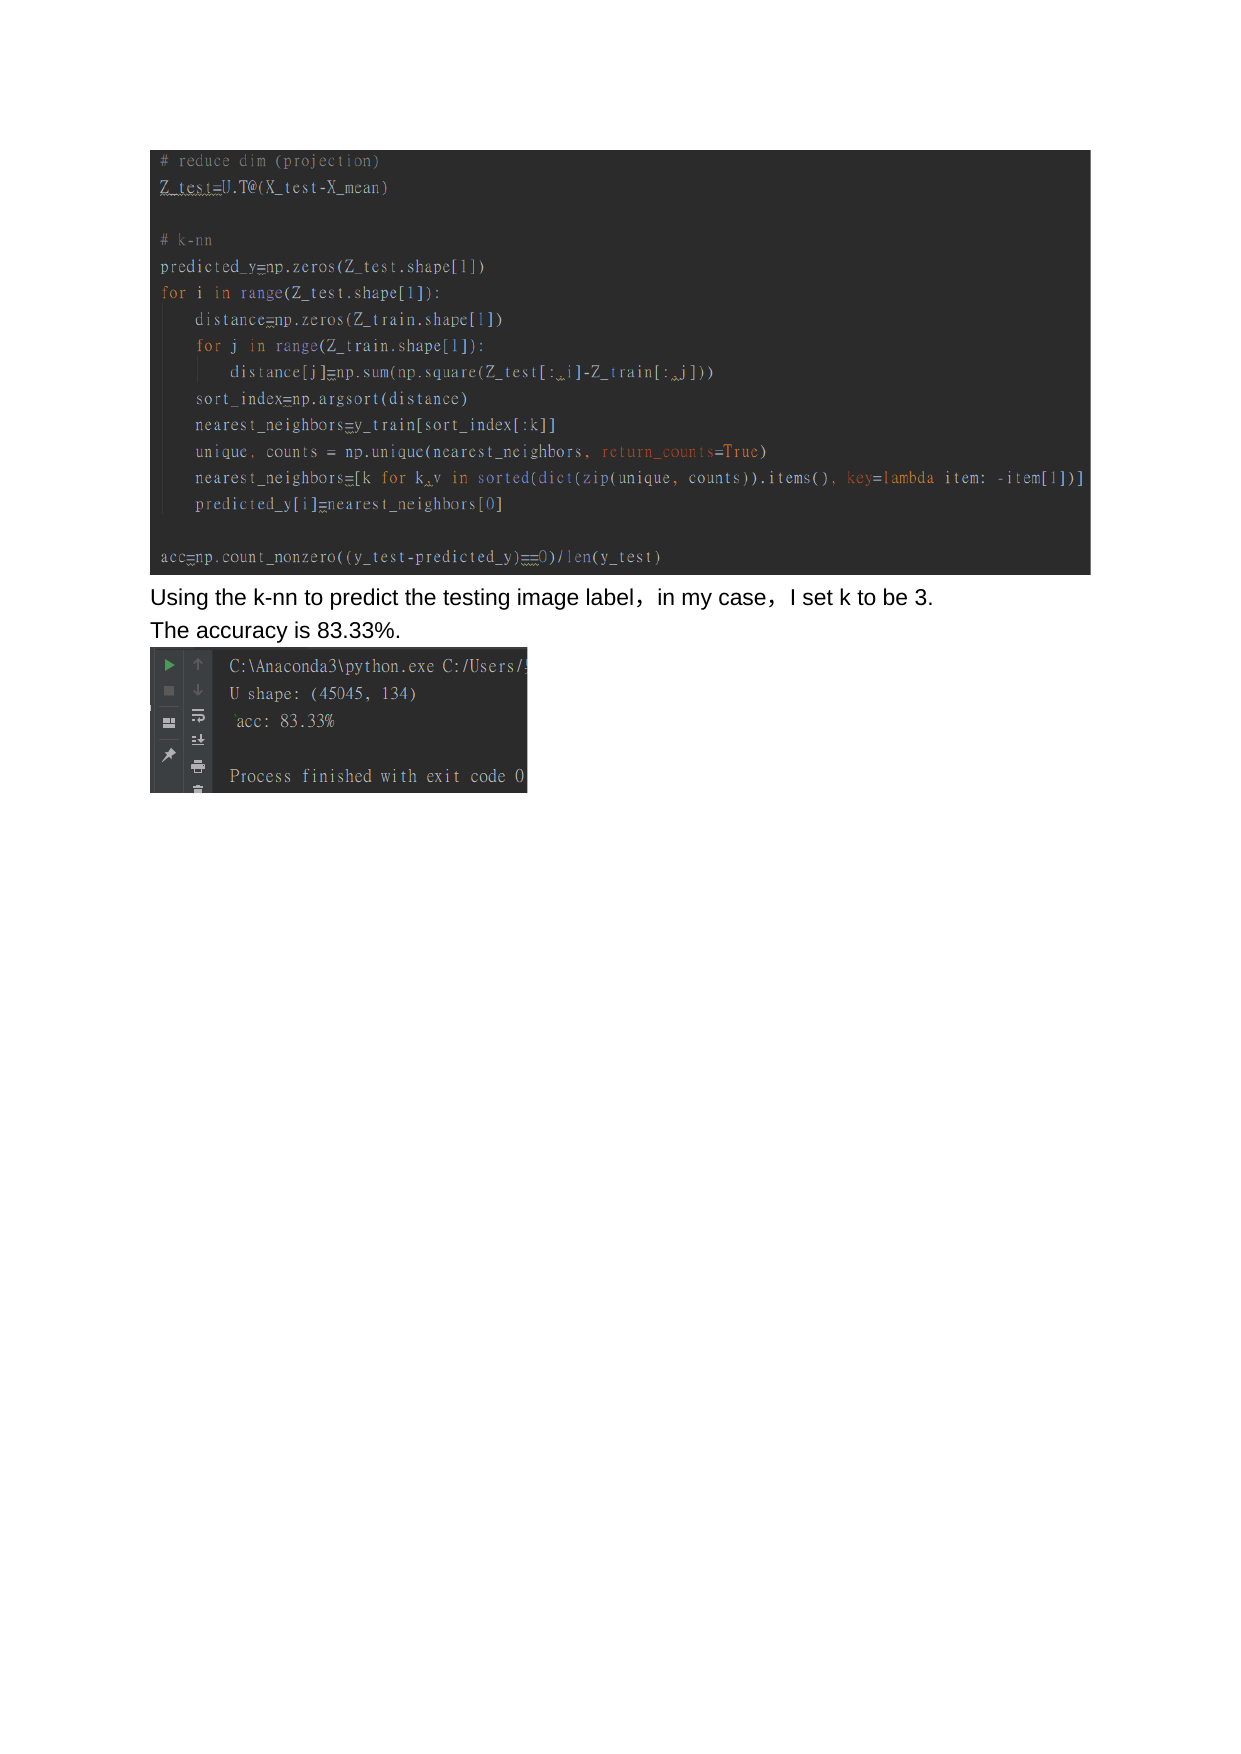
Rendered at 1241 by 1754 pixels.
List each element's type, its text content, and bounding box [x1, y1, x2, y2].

text Using the k-nn to predict the testing image label，in my case，I set k to be 3. [150, 579, 1090, 612]
text The accuracy is 83.33%. [150, 617, 1090, 643]
